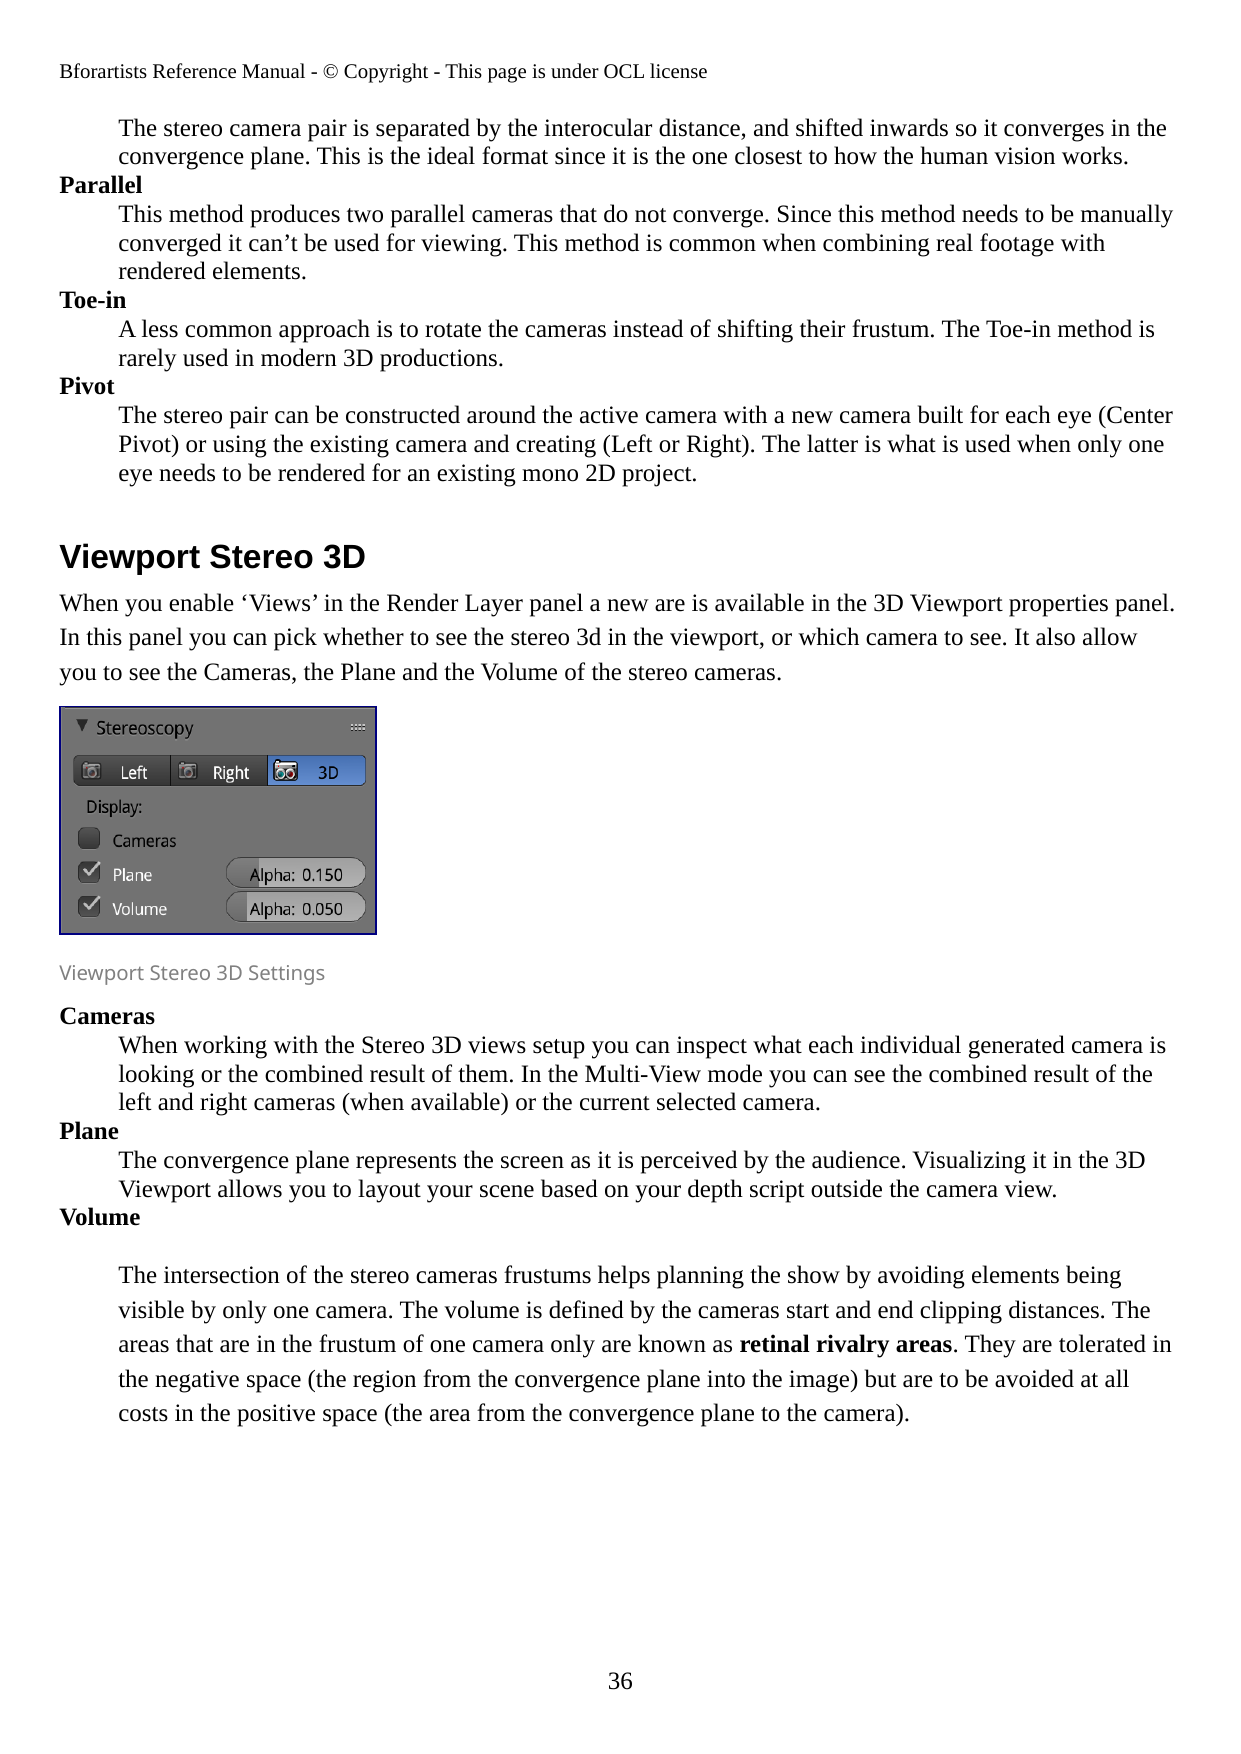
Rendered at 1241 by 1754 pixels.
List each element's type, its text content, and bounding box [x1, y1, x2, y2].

list The stereo camera pair is separated by the interocular distance, and shifted inwards so it converges in the convergence plane. This is the ideal format since it is the one closest to how the human vision works. [118, 113, 1181, 170]
text When you enable ‘Views’ in the Render Layer panel a new are is available in the 3D Viewport properties panel. In this panel you can pick whether to see the stereo 3d in the viewport, or which camera to see. It also allow you to see the Cameras, the Plane and the Volume of the stereo cameras. [59, 588, 1181, 686]
list A less common approach is to rotate the cameras instead of shifting their frustum. The Toe-in method is rarely used in modern 3D productions. [118, 314, 1181, 371]
list This method produces two parallel cameras that do not converge. Since this method needs to be manually converged it can’t be used for viewing. This method is common when combining real footage with rendered elements. [118, 199, 1181, 285]
text Viewport Stereo 3D Settings [59, 955, 1181, 987]
picture [61, 707, 375, 933]
subtitle Cameras [59, 1001, 1181, 1030]
subtitle Plane [59, 1116, 1181, 1145]
list When working with the Stereo 3D views setup you can inspect what each individual generated camera is looking or the combined result of them. In the Multi-View mode you can see the combined result of the left and right cameras (when available) or the current selected camera. [118, 1030, 1181, 1116]
subtitle Pivot [59, 371, 1181, 400]
list The convergence plane represents the screen as it is perceived by the audience. Visualizing it in the 3D Viewport allows you to layout your scene based on your depth script outside the camera view. [118, 1145, 1181, 1202]
subtitle Parallel [59, 170, 1181, 199]
text The intersection of the stereo cameras frustums helps planning the show by avoiding elements being visible by only one camera. The volume is defined by the cameras start and end clipping distances. The areas that are in the frustum of one camera only are known as retinal rivalry areas. They are tolerated in the negative space (the region from the convergence plane into the image) but are to be avoided at all costs in the positive space (the area from the convergence plane to the camera). [118, 1261, 1181, 1427]
subtitle Viewport Stereo 3D [59, 537, 1181, 575]
list The stereo pair can be constructed around the active camera with a new camera built for each eye (Center Pivot) or using the existing camera and creating (Left or Right). The latter is what is used when only one eye needs to be rendered for an existing mono 2D project. [118, 400, 1181, 486]
subtitle Toe-in [59, 285, 1181, 314]
subtitle Volume [59, 1202, 1181, 1231]
